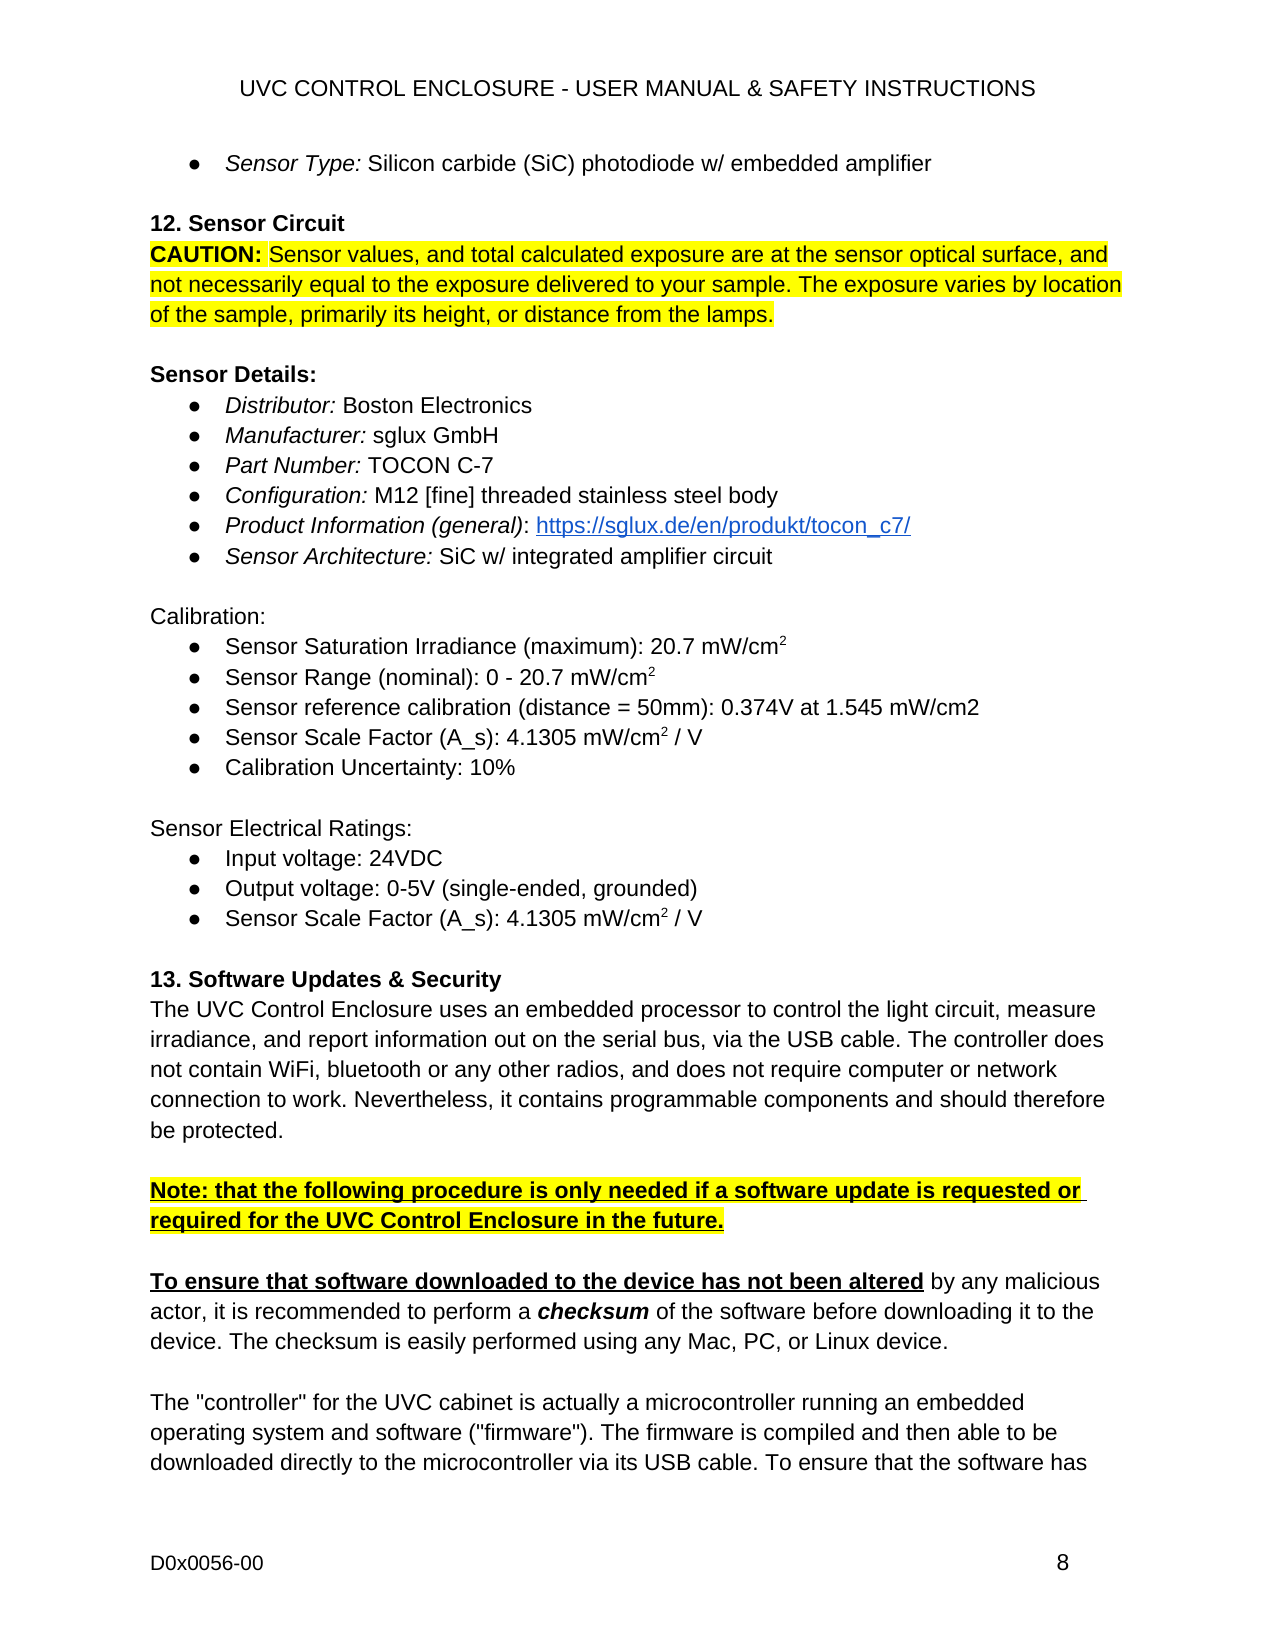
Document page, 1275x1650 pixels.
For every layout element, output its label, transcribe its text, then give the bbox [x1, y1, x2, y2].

text Sensor Electrical Ratings: [150, 814, 1125, 841]
text CAUTION: Sensor values, and total calculated exposure are at the sensor optical surface, and not necessarily equal to the exposure delivered to your sample. The exposure varies by location of the sample, primarily its height, or distance from the lamps. [150, 241, 1125, 327]
list Distributor: Boston Electronics [187, 392, 1125, 418]
list Output voltage: 0-5V (single-ended, grounded) [187, 875, 1125, 901]
list Sensor Saturation Irradiance (maximum): 20.7 mW/cm2 [187, 633, 1125, 660]
list Sensor Architecture: SiC w/ integrated amplifier circuit [187, 543, 1125, 569]
text Note: that the following procedure is only needed if a software update is requested or required for the UVC Control Enclosure in the future. [150, 1177, 1125, 1234]
list Sensor Scale Factor (A_s): 4.1305 mW/cm2 / V [187, 724, 1125, 750]
list Configuration: M12 [fine] threaded stainless steel body [187, 482, 1125, 509]
text To ensure that software downloaded to the device has not been altered by any malicious actor, it is recommended to perform a checksum of the software before downloading it to the device. The checksum is easily performed using any Mac, PC, or Linux device. [150, 1268, 1125, 1354]
list Product Information (general): https://sglux.de/en/produkt/tocon_c7/ [187, 512, 1125, 539]
text 12. Sensor Circuit [150, 210, 1125, 237]
list Manufacturer: sglux GmbH [187, 422, 1125, 448]
list Sensor reference calibration (distance = 50mm): 0.374V at 1.545 mW/cm2 [187, 694, 1125, 720]
text Sensor Details: [150, 361, 1125, 388]
list Calibration Uncertainty: 10% [187, 754, 1125, 781]
list Input voltage: 24VDC [187, 845, 1125, 871]
text Calibration: [150, 603, 1125, 629]
list Sensor Range (nominal): 0 - 20.7 mW/cm2 [187, 663, 1125, 690]
text The "controller" for the UVC cabinet is actually a microcontroller running an embedded operating system and software ("firmware"). The firmware is compiled and then able to be downloaded directly to the microcontroller via its USB cable. To ensure that the software has [150, 1388, 1125, 1475]
text The UVC Control Enclosure uses an embedded processor to control the light circuit, measure irradiance, and report information out on the serial bus, via the USB cable. The controller does not contain WiFi, bluetooth or any other radios, and does not require computer or network connection to work. Nevertheless, it contains programmable components and should therefore be protected. [150, 996, 1125, 1143]
list Sensor Type: Silicon carbide (SiC) photodiode w/ embedded amplifier [187, 150, 1125, 176]
list Sensor Scale Factor (A_s): 4.1305 mW/cm2 / V [187, 905, 1125, 932]
text 13. Software Updates & Security [150, 966, 1125, 992]
list Part Number: TOCON C-7 [187, 452, 1125, 478]
